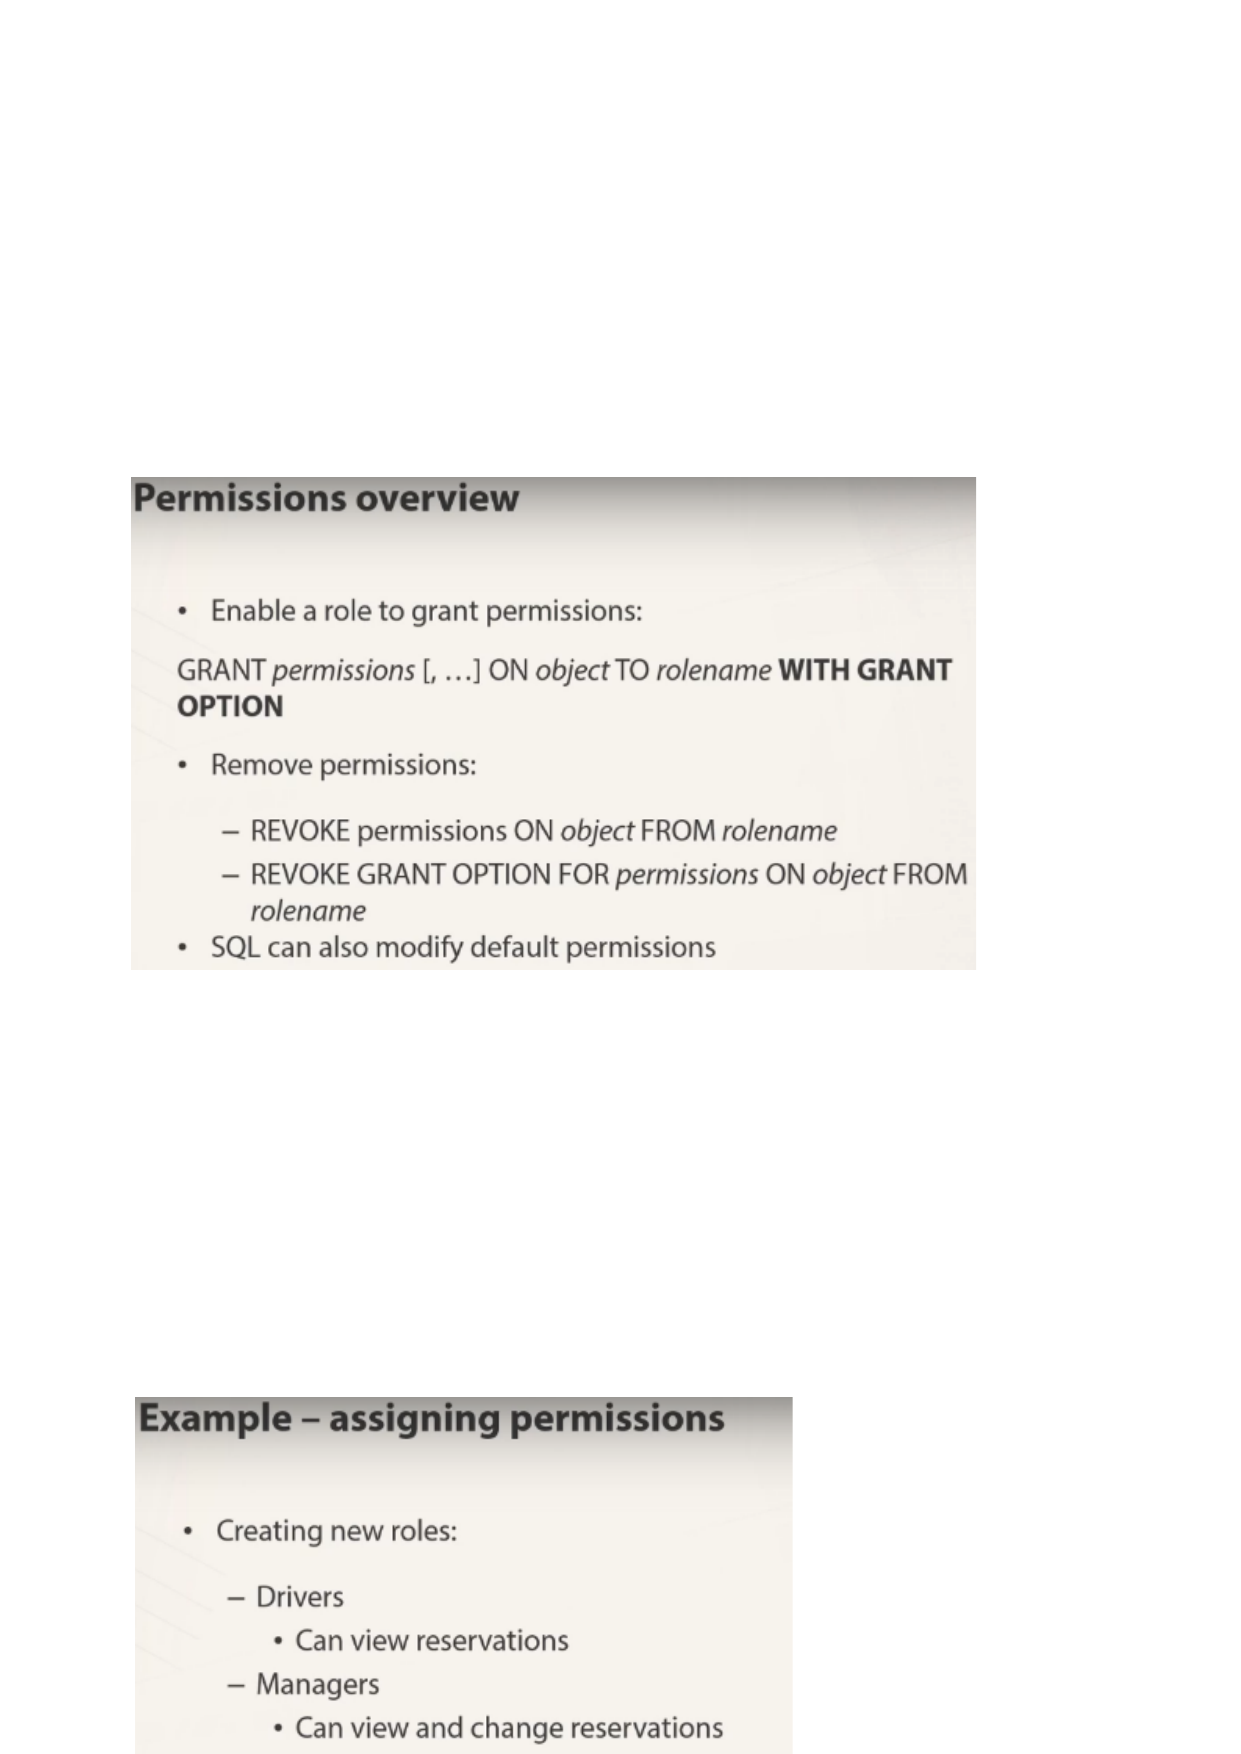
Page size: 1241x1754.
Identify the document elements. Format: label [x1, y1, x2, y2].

picture [131, 477, 977, 970]
picture [135, 1397, 793, 1754]
